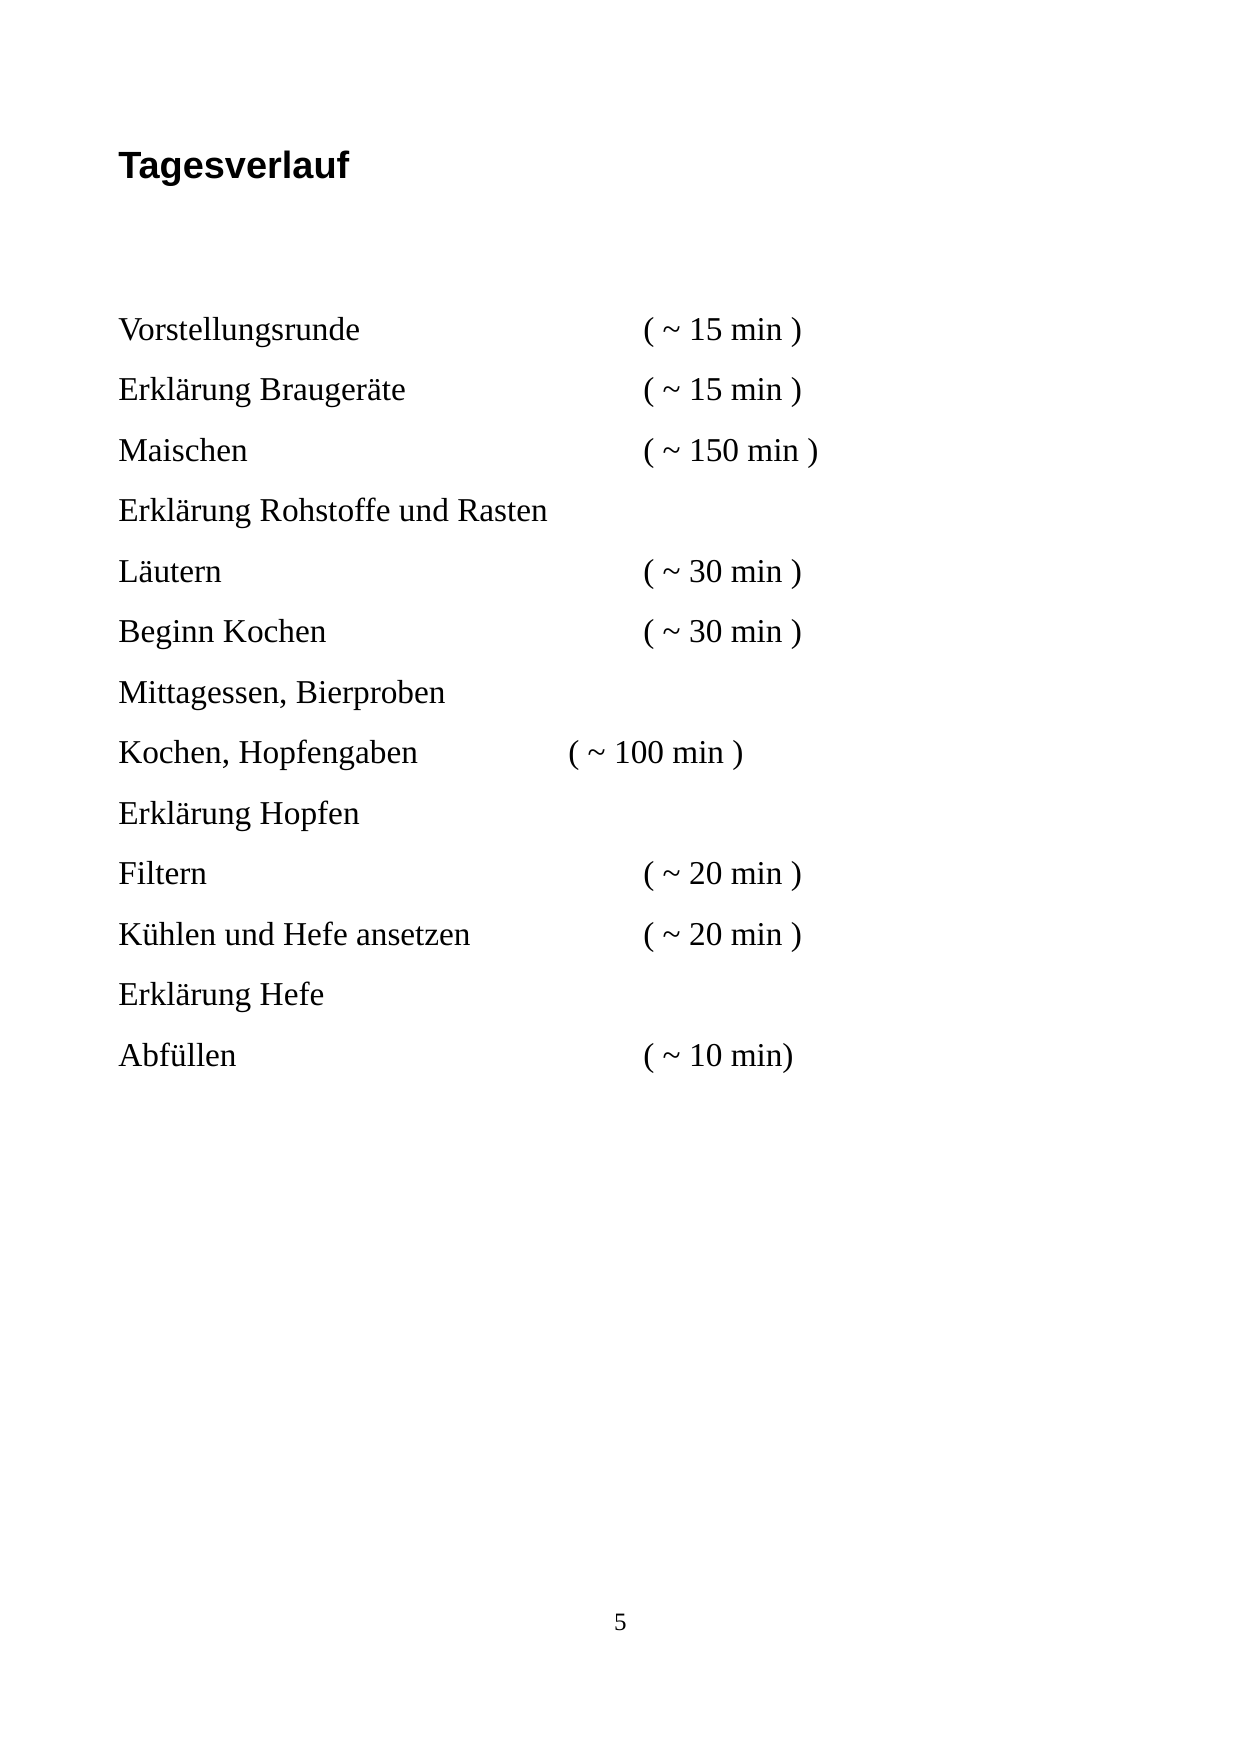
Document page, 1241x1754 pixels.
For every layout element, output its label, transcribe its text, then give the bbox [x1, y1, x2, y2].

text Erklärung Braugeräte ( ~ 15 min ) [118, 369, 1122, 408]
text Erklärung Hefe [118, 974, 1122, 1013]
text Vorstellungsrunde ( ~ 15 min ) [118, 309, 1122, 347]
text Erklärung Hopfen [118, 793, 1122, 831]
text Läutern ( ~ 30 min ) [118, 551, 1122, 589]
text Erklärung Rohstoffe und Rasten [118, 490, 1122, 529]
text Abfüllen ( ~ 10 min) [118, 1035, 1122, 1073]
text Filtern ( ~ 20 min ) [118, 853, 1122, 892]
subtitle Tagesverlauf [118, 143, 1122, 187]
text Kochen, Hopfengaben ( ~ 100 min ) [118, 732, 1122, 771]
text Beginn Kochen ( ~ 30 min ) [118, 611, 1122, 650]
text Kühlen und Hefe ansetzen ( ~ 20 min ) [118, 914, 1122, 952]
text Mittagessen, Bierproben [118, 672, 1122, 710]
text Maischen ( ~ 150 min ) [118, 430, 1122, 468]
